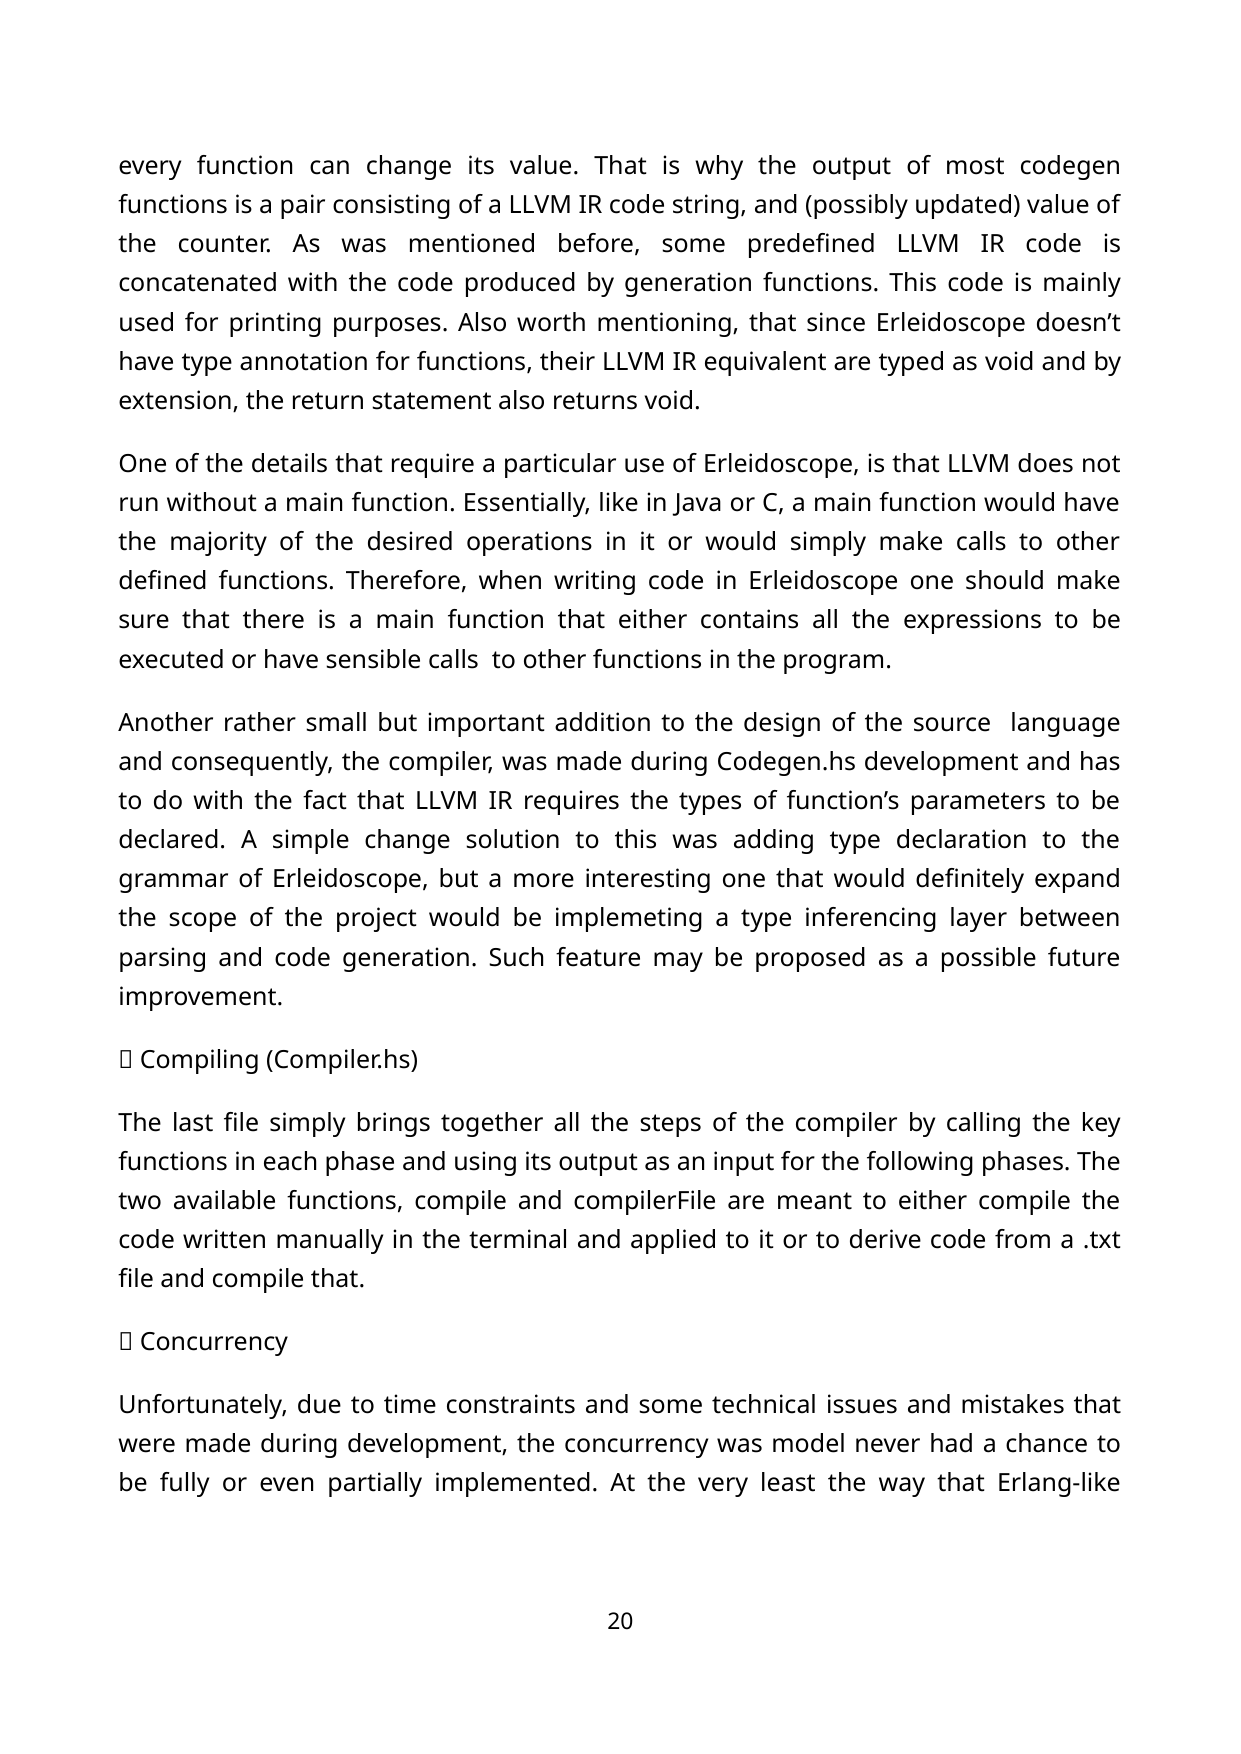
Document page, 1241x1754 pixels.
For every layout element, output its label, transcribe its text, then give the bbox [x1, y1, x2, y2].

subtitle  Compiling (Compiler.hs) [118, 1041, 1122, 1075]
text The last file simply brings together all the steps of the compiler by calling the key functions in each phase and using its output as an input for the following phases. The two available functions, compile and compilerFile are meant to either compile the code written manually in the terminal and applied to it or to derive code from a .txt file and compile that. [118, 1104, 1122, 1295]
text One of the details that require a particular use of Erleidoscope, is that LLVM does not run without a main function. Essentially, like in Java or C, a main function would have the majority of the desired operations in it or would simply make calls to other defined functions. Therefore, when writing code in Erleidoscope one should make sure that there is a main function that either contains all the expressions to be executed or have sensible calls to other functions in the program. [118, 446, 1122, 675]
text every function can change its value. That is why the output of most codegen functions is a pair consisting of a LLVM IR code string, and (possibly updated) value of the counter. As was mentioned before, some predefined LLVM IR code is concatenated with the code produced by generation functions. This code is mainly used for printing purposes. Also worth mentioning, that since Erleidoscope doesn’t have type annotation for functions, their LLVM IR equivalent are typed as void and by extension, the return statement also returns void. [118, 148, 1122, 417]
text Unfortunately, due to time constraints and some technical issues and mistakes that were made during development, the concurrency was model never had a chance to be fully or even partially implemented. At the very least the way that Erlang-like [118, 1387, 1122, 1499]
subtitle  Concurrency [118, 1324, 1122, 1358]
text Another rather small but important addition to the design of the source language and consequently, the compiler, was made during Codegen.hs development and has to do with the fact that LLVM IR requires the types of function’s parameters to be declared. A simple change solution to this was adding type declaration to the grammar of Erleidoscope, but a more interesting one that would definitely expand the scope of the project would be implemeting a type inferencing layer between parsing and code generation. Such feature may be proposed as a possible future improvement. [118, 704, 1122, 1012]
